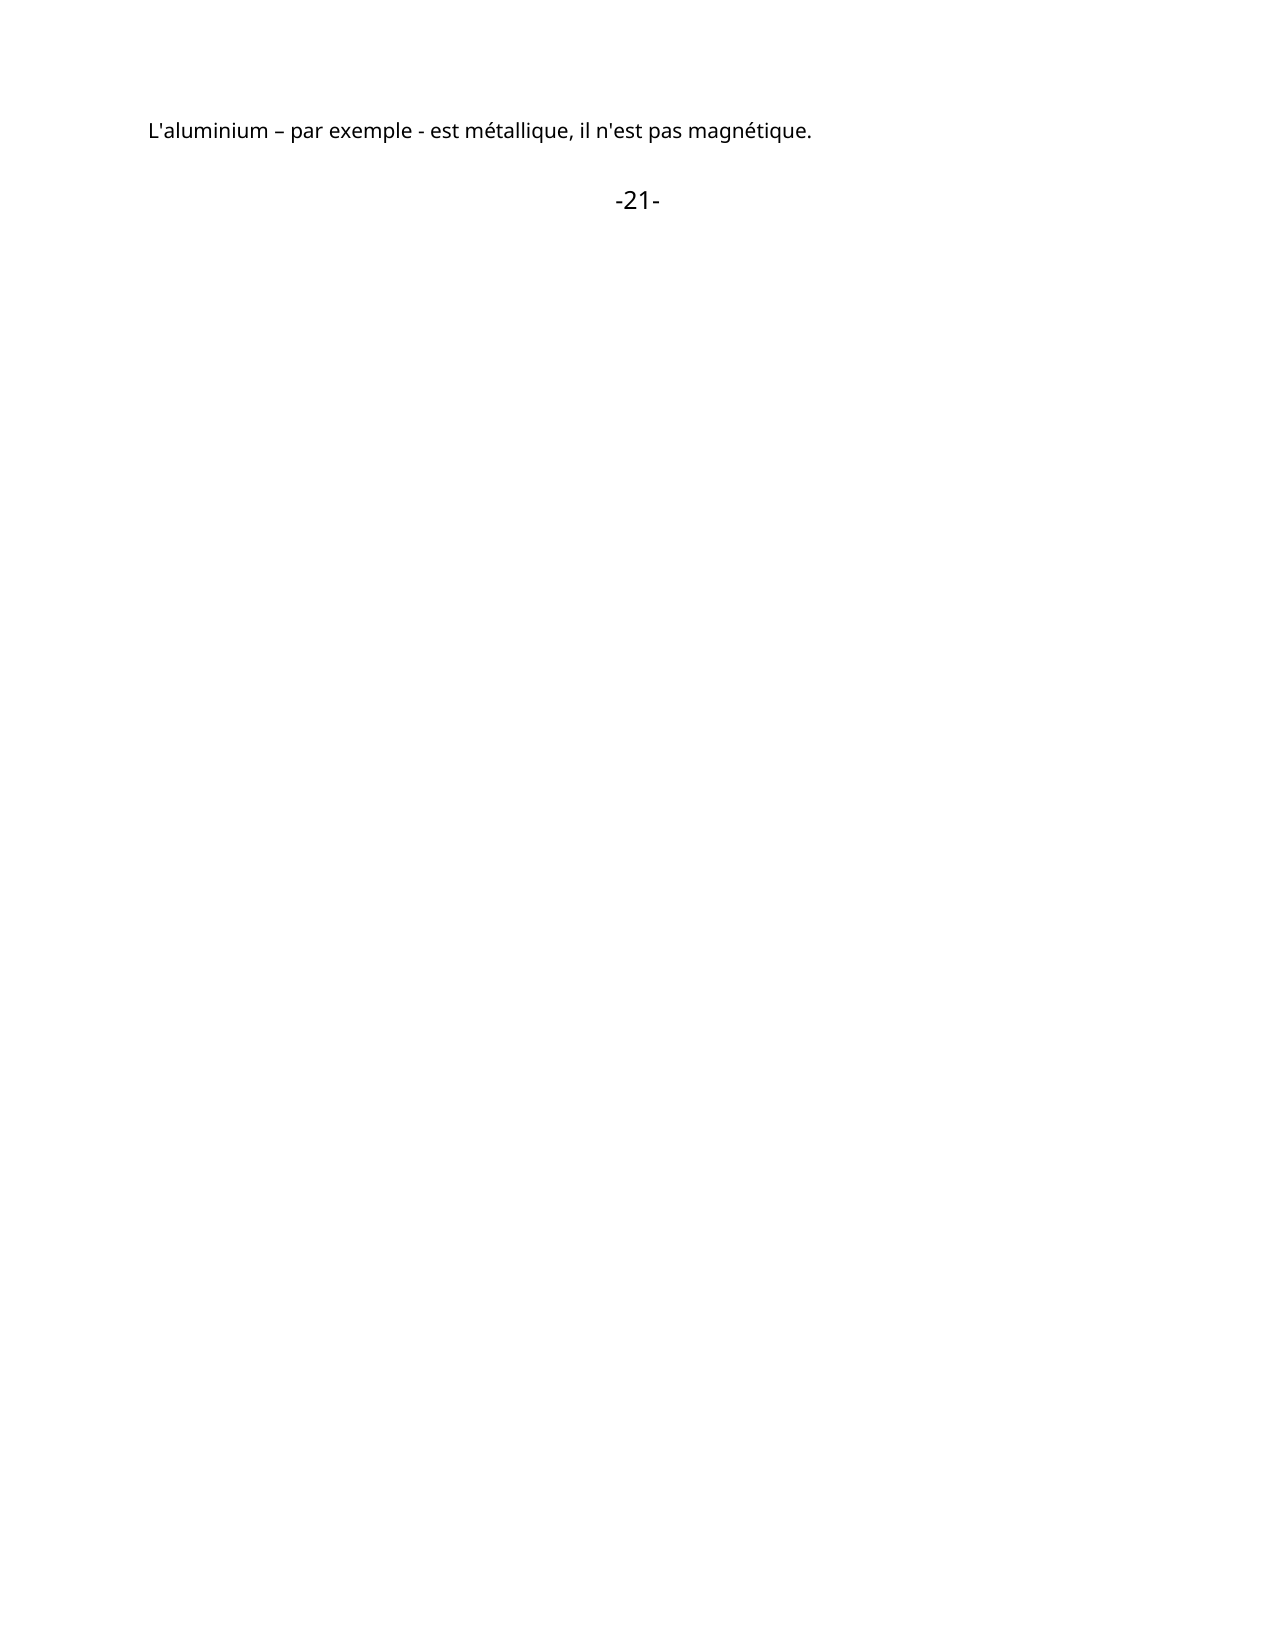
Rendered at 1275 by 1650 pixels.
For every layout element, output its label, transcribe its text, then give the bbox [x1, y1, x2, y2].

text L'aluminium – par exemple - est métallique, il n'est pas magnétique. [148, 116, 1156, 145]
text -21- [119, 182, 1156, 217]
